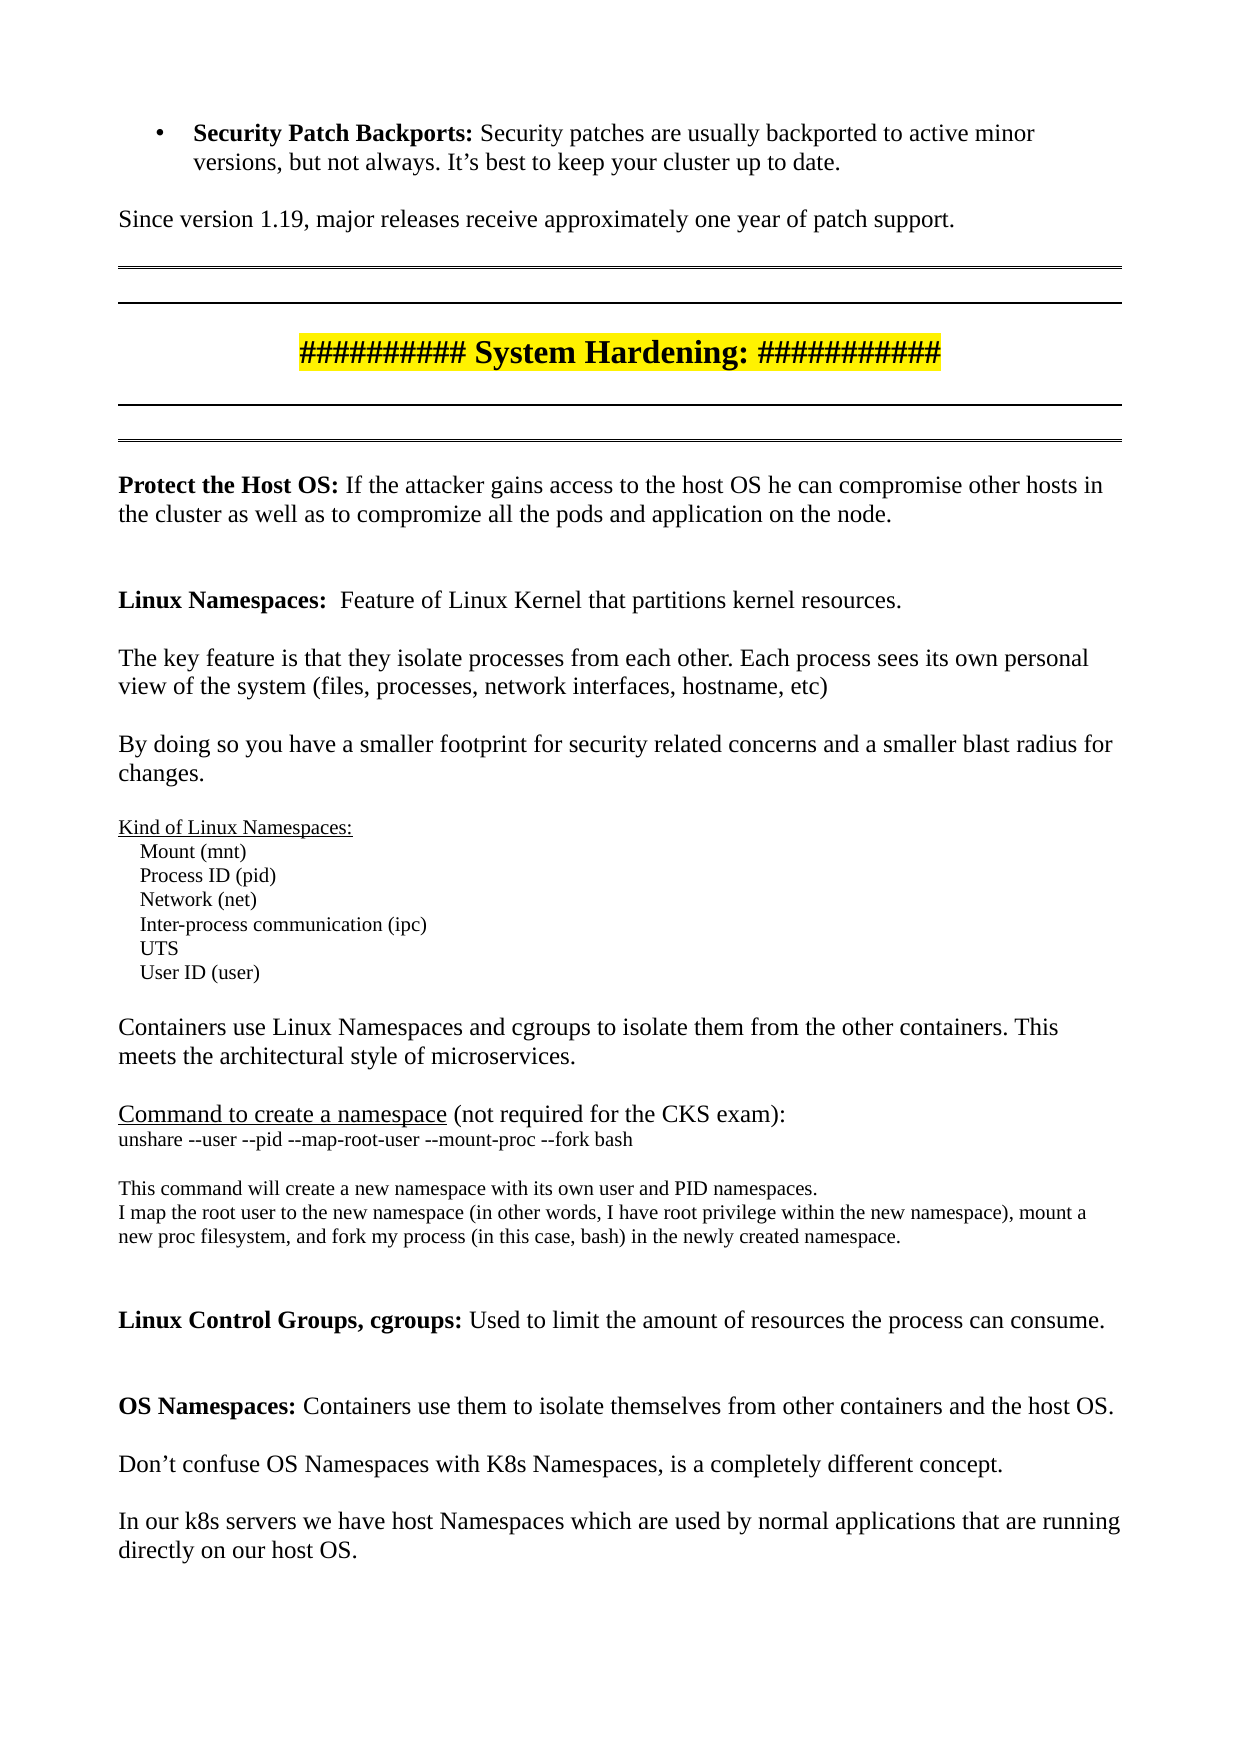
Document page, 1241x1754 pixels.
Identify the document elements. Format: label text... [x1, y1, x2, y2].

text Linux Namespaces: Feature of Linux Kernel that partitions kernel resources. [118, 585, 1122, 614]
text OS Namespaces: Containers use them to isolate themselves from other containers and the host OS. [118, 1391, 1122, 1420]
text The key feature is that they isolate processes from each other. Each process sees its own personal view of the system (files, processes, network interfaces, hostname, etc) [118, 643, 1122, 700]
text  Process ID (pid) [118, 863, 1122, 887]
text Containers use Linux Namespaces and cgroups to isolate them from the other containers. This meets the architectural style of microservices. [118, 1012, 1122, 1070]
list Security Patch Backports: Security patches are usually backported to active minor versions, but not always. It’s best to keep your cluster up to date. [156, 118, 1122, 176]
text Don’t confuse OS Namespaces with K8s Namespaces, is a completely different concept. [118, 1449, 1122, 1478]
text  Mount (mnt) [118, 839, 1122, 863]
text Kind of Linux Namespaces: [118, 815, 1122, 839]
text Command to create a namespace (not required for the CKS exam): [118, 1099, 1122, 1127]
text By doing so you have a smaller footprint for security related concerns and a smaller blast radius for changes. [118, 729, 1122, 786]
text This command will create a new namespace with its own user and PID namespaces. [118, 1176, 1122, 1199]
text  UTS [118, 936, 1122, 959]
text I map the root user to the new namespace (in other words, I have root privilege within the new namespace), mount a new proc filesystem, and fork my process (in this case, bash) in the newly created namespace. [118, 1199, 1122, 1248]
text Protect the Host OS: If the attacker gains access to the host OS he can compromise other hosts in the cluster as well as to compromize all the pods and application on the node. [118, 470, 1122, 528]
text unshare --user --pid --map-root-user --mount-proc --fork bash [118, 1127, 1122, 1151]
text  User ID (user) [118, 959, 1122, 984]
text  Inter-process communication (ipc) [118, 911, 1122, 936]
text In our k8s servers we have host Namespaces which are used by normal applications that are running directly on our host OS. [118, 1506, 1122, 1564]
text  Network (net) [118, 887, 1122, 911]
text ########## System Hardening: ########### [118, 332, 1122, 371]
text Linux Control Groups, cgroups: Used to limit the amount of resources the process can consume. [118, 1305, 1122, 1334]
text Since version 1.19, major releases receive approximately one year of patch support. [118, 204, 1122, 233]
